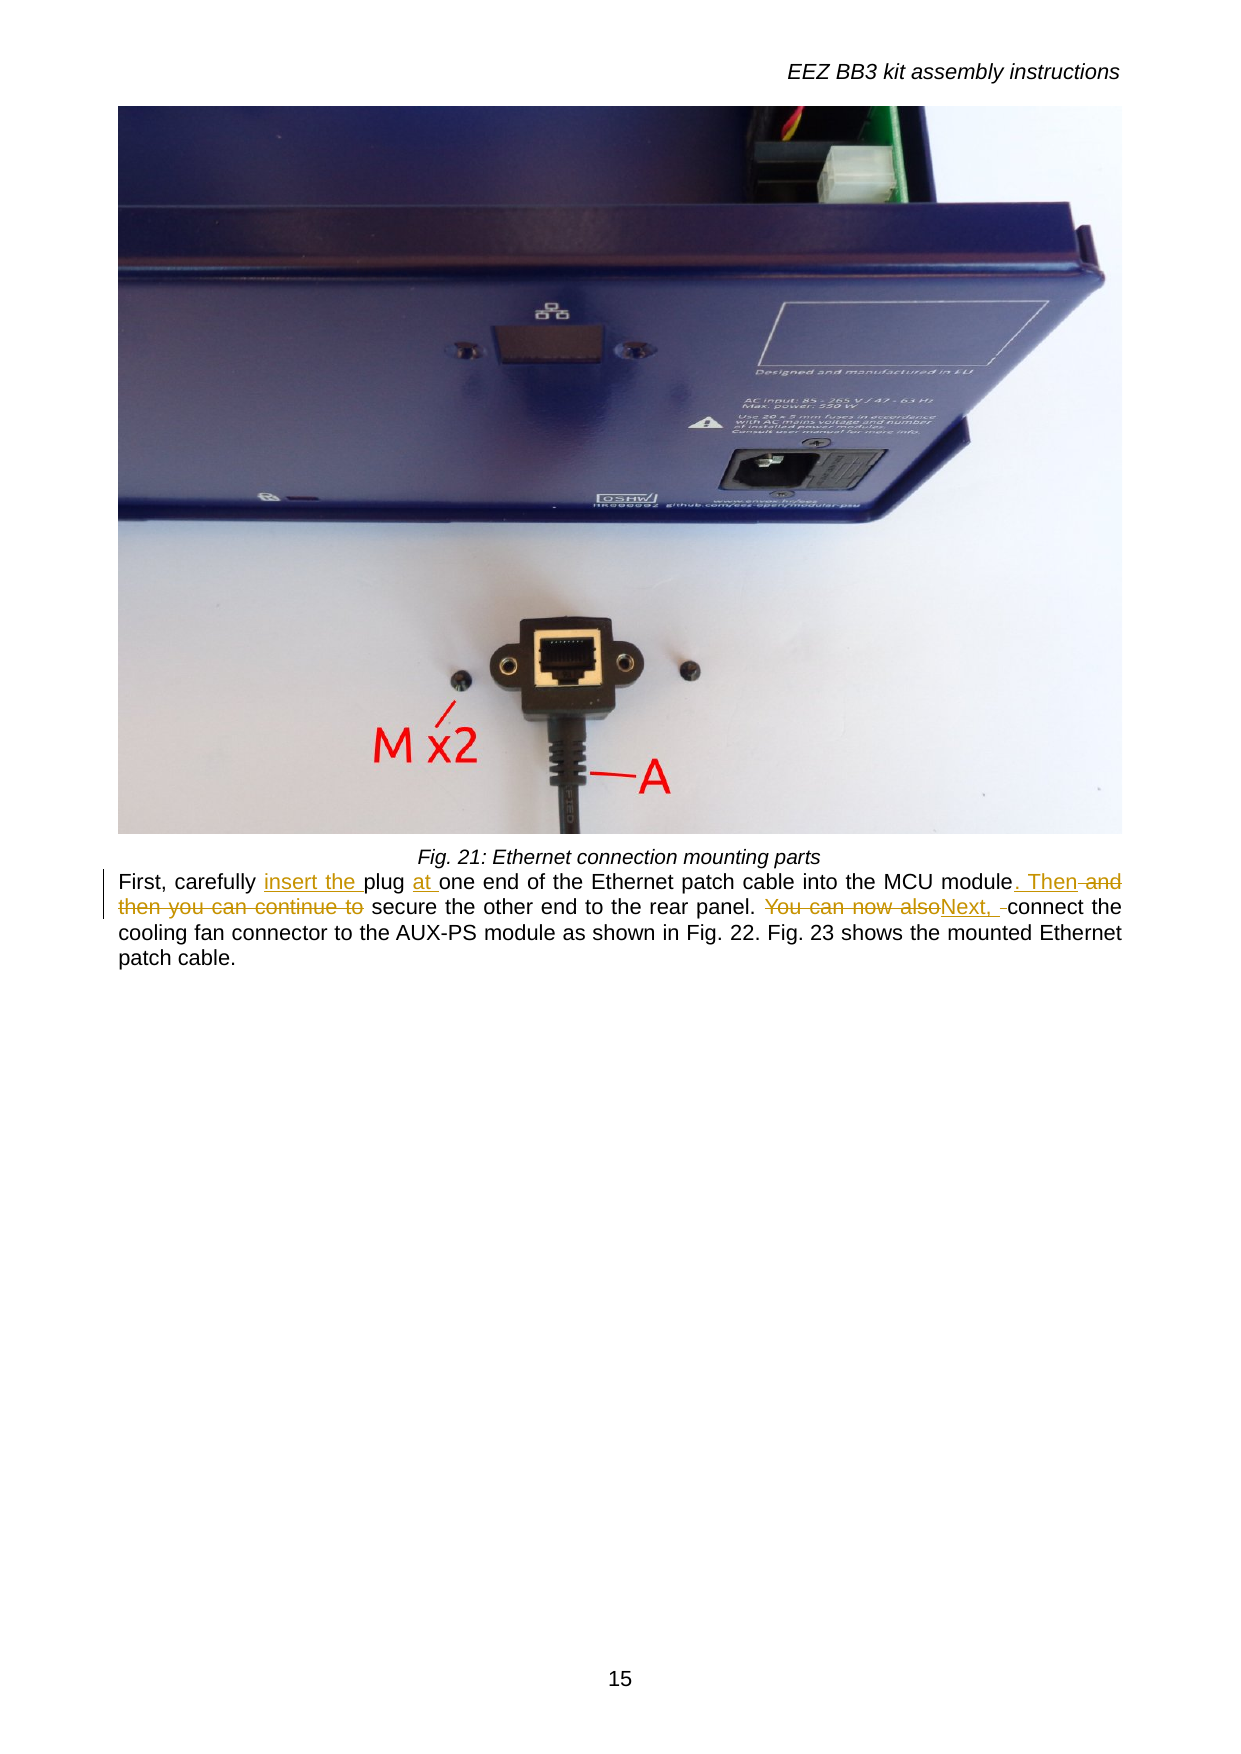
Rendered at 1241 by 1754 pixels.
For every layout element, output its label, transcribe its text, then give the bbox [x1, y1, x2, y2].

text Fig. 21: Ethernet connection mounting parts [118, 834, 1122, 869]
picture [118, 106, 1123, 834]
text First, carefully insert the plug at one end of the Ethernet patch cable into the MCU module. Then secure the other end to the rear panel. Next, connect the cooling fan connector to the AUX-PS module as shown in Fig. 22. Fig. 23 shows the mounted Ethernet patch cable. [118, 869, 1122, 970]
